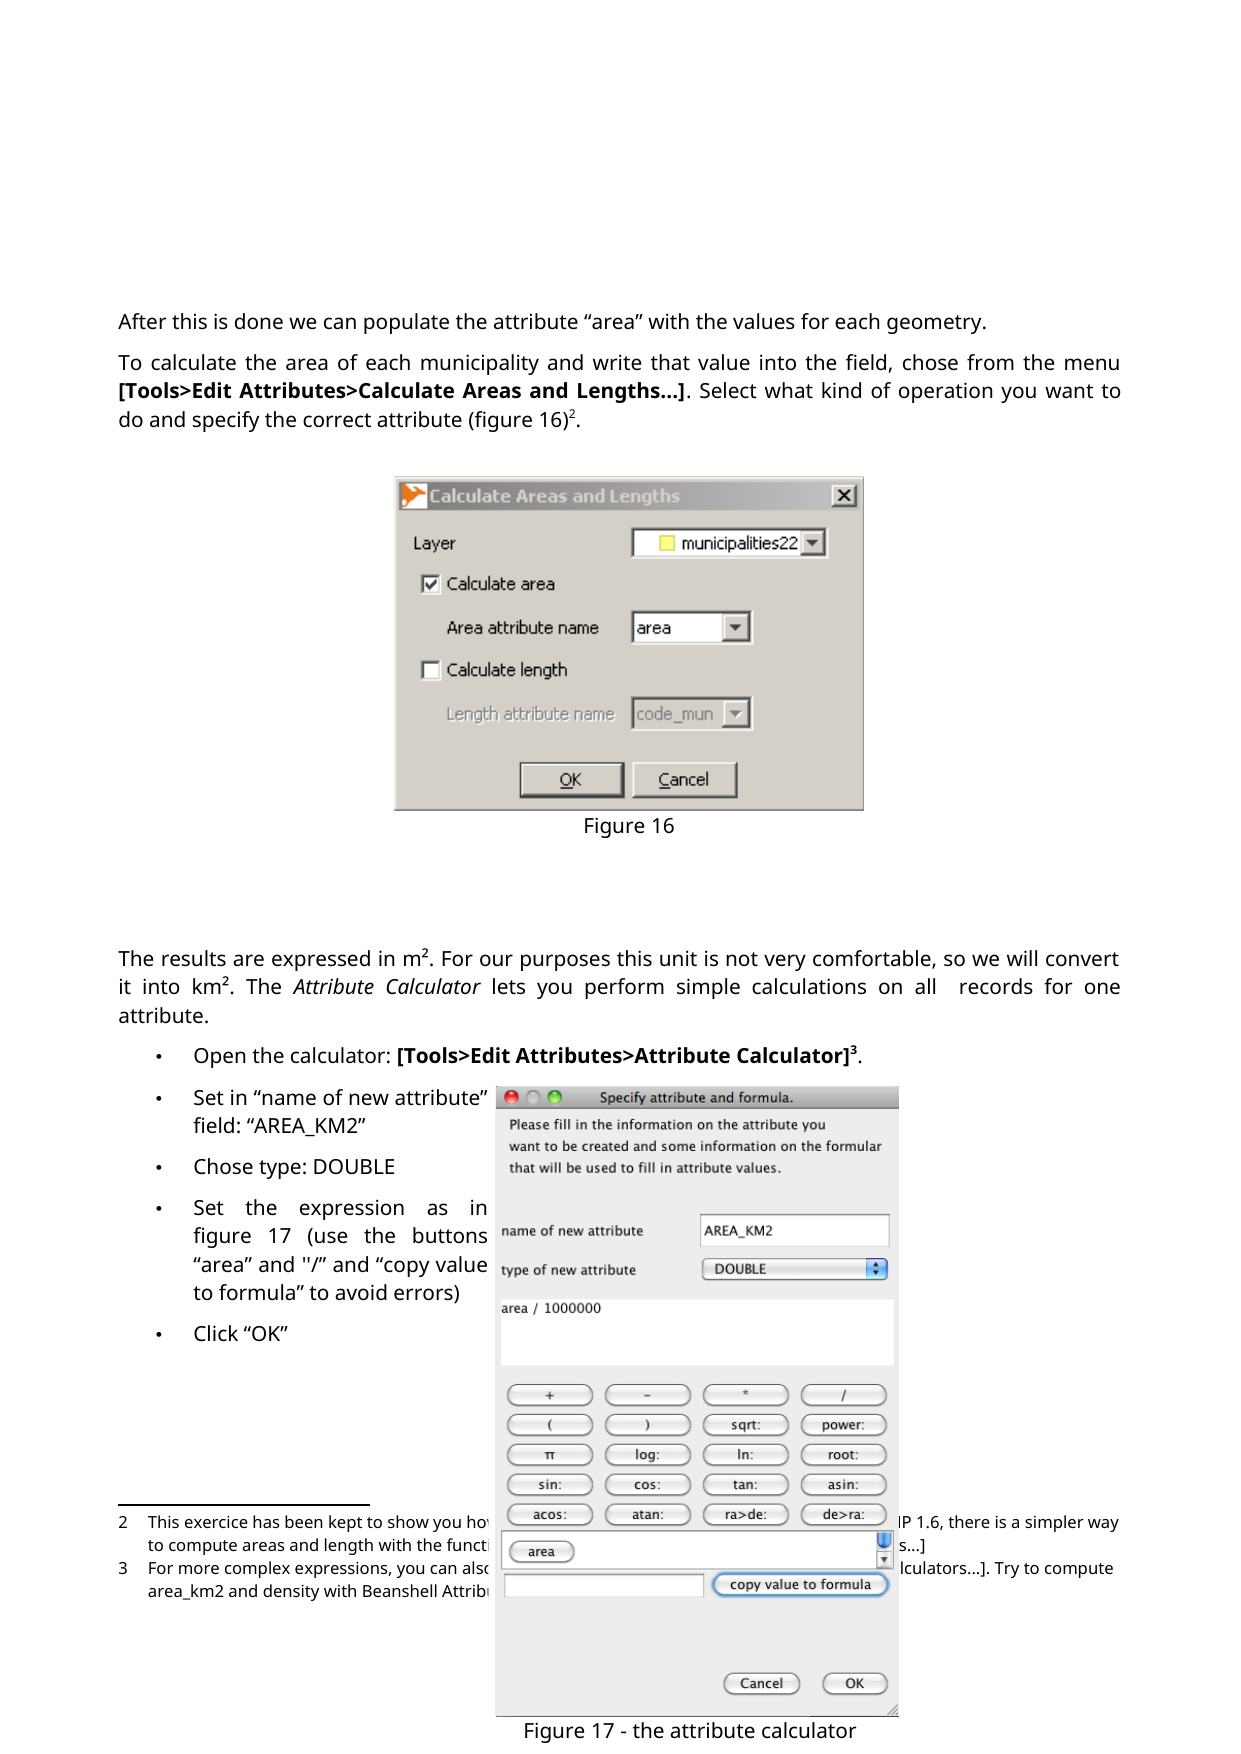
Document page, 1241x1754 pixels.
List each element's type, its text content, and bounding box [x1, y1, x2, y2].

list Chose type: DOUBLE [156, 1152, 488, 1180]
list For more complex expressions, you can also use [Tools > Edit Attributes > Beanshell Attribute Calculators...]. Try to compute area_km2 and density with Beanshell Attribute Calculator instead of Attribute Calculator. [118, 1556, 488, 1602]
text Figure 16 [405, 811, 853, 839]
text The results are expressed in m². For our purposes this unit is not very comfortable, so we will convert it into km². The Attribute Calculator lets you perform simple calculations on all records for one attribute. [118, 944, 1122, 1029]
list Set the expression as in figure 17 (use the buttons “area” and ''/” and “copy value to formula” to avoid errors) [156, 1193, 488, 1307]
list [899, 1193, 1122, 1307]
text To calculate the area of each municipality and write that value into the field, chose from the menu [Tools>Edit Attributes>Calculate Areas and Lengths...]. Select what kind of operation you want to do and specify the correct attribute (figure 16). [118, 348, 1122, 433]
text After this is done we can populate the attribute “area” with the values for each geometry. [118, 307, 1122, 336]
picture [495, 1086, 899, 1717]
list [899, 1319, 1122, 1348]
list [891, 1083, 1122, 1139]
list Click “OK” [156, 1319, 488, 1348]
list [899, 1152, 1122, 1180]
text This exercice has been kept to show you how to create a new attribute. However, from OpenJUMP 1.6, there is a simpler way to compute areas and length with the function [Tools > Edit Attributes > Add Geometry Attributes...] [899, 1511, 1122, 1556]
list Open the calculator: [Tools>Edit Attributes>Attribute Calculator]. [156, 1042, 1122, 1070]
picture [393, 476, 864, 811]
list For more complex expressions, you can also use [Tools > Edit Attributes > Beanshell Attribute Calculators...]. Try to compute area_km2 and density with Beanshell Attribute Calculator instead of Attribute Calculator. [899, 1556, 1122, 1602]
list Set in “name of new attribute” field: “AREA_KM2” [156, 1083, 488, 1139]
text This exercice has been kept to show you how to create a new attribute. However, from OpenJUMP 1.6, there is a simpler way to compute areas and length with the function [Tools > Edit Attributes > Add Geometry Attributes...] [118, 1511, 488, 1556]
